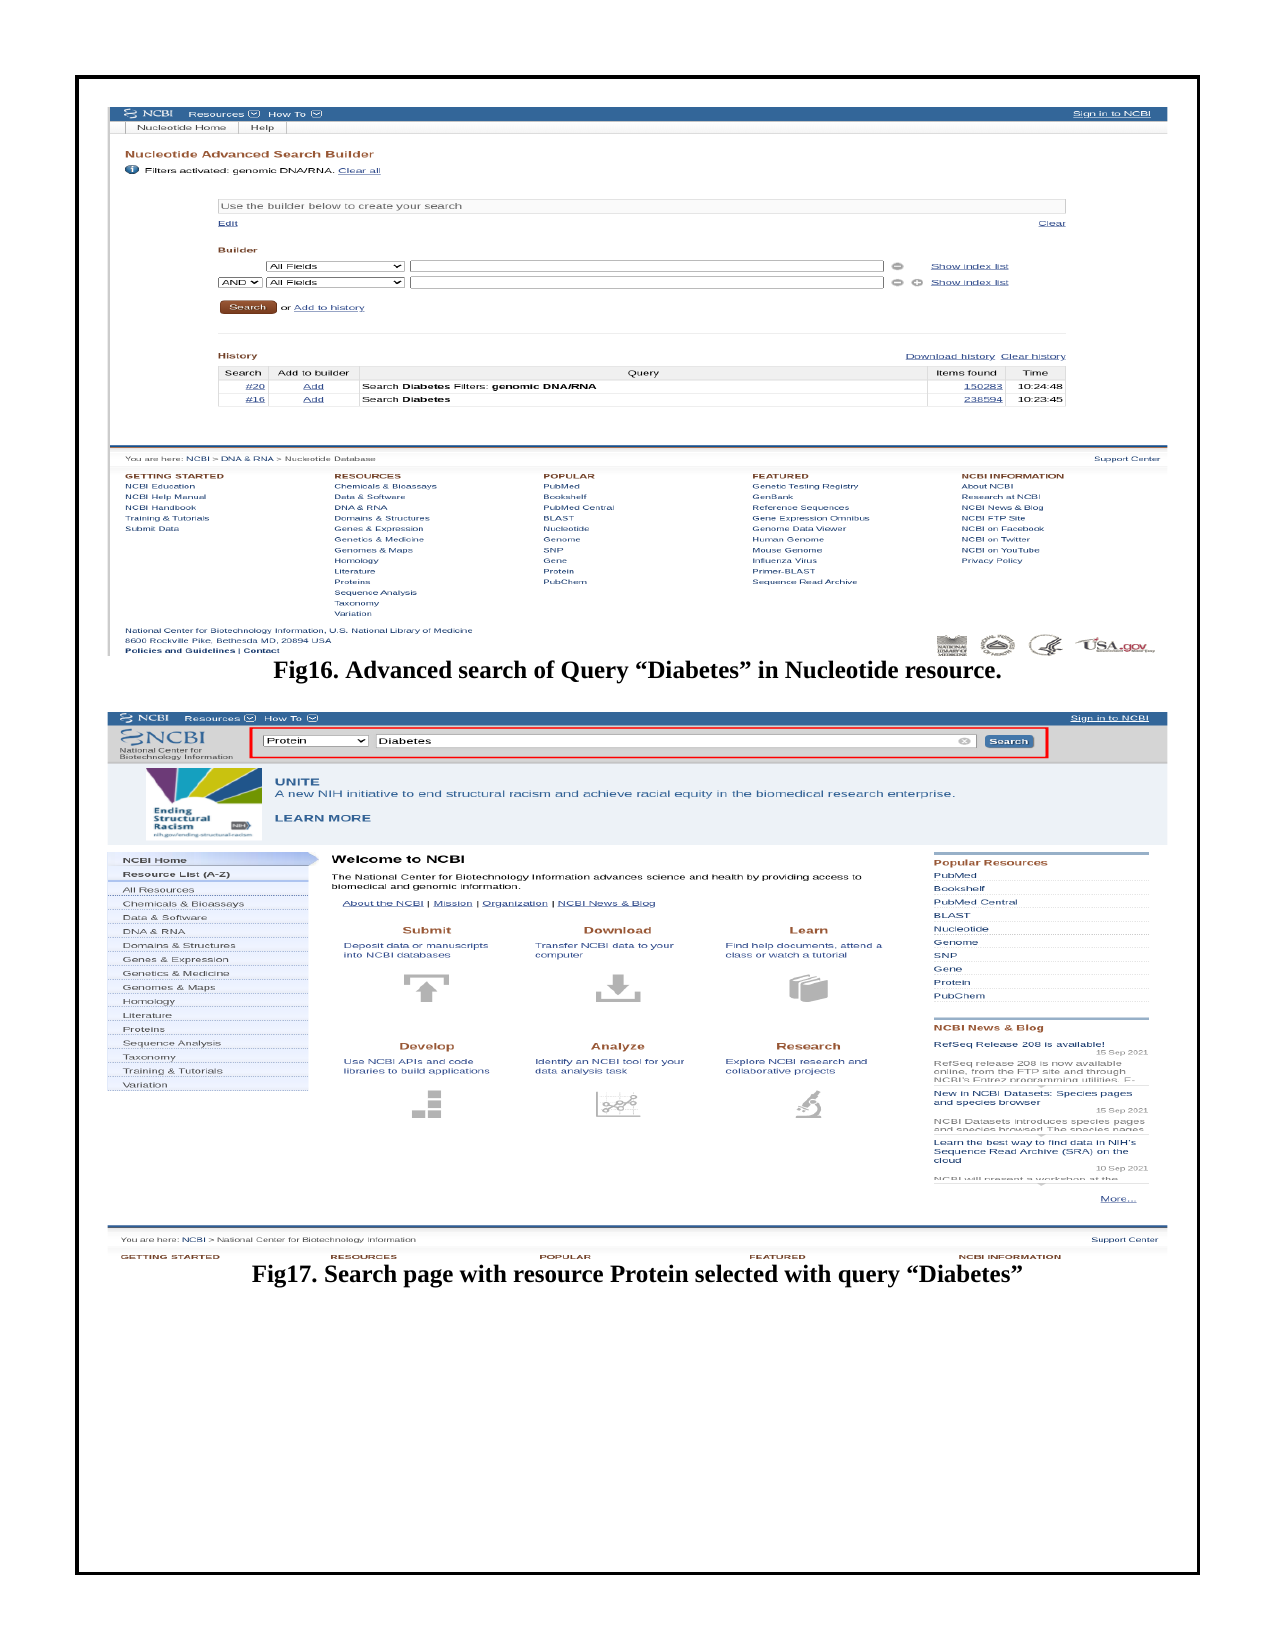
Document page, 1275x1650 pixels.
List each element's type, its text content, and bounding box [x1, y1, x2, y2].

text Fig16. Advanced search of Query “Diabetes” in Nucleotide resource. [108, 656, 1167, 684]
picture [107, 107, 1168, 656]
picture [107, 712, 1168, 1259]
text Fig17. Search page with resource Protein selected with query “Diabetes” [108, 1259, 1167, 1288]
